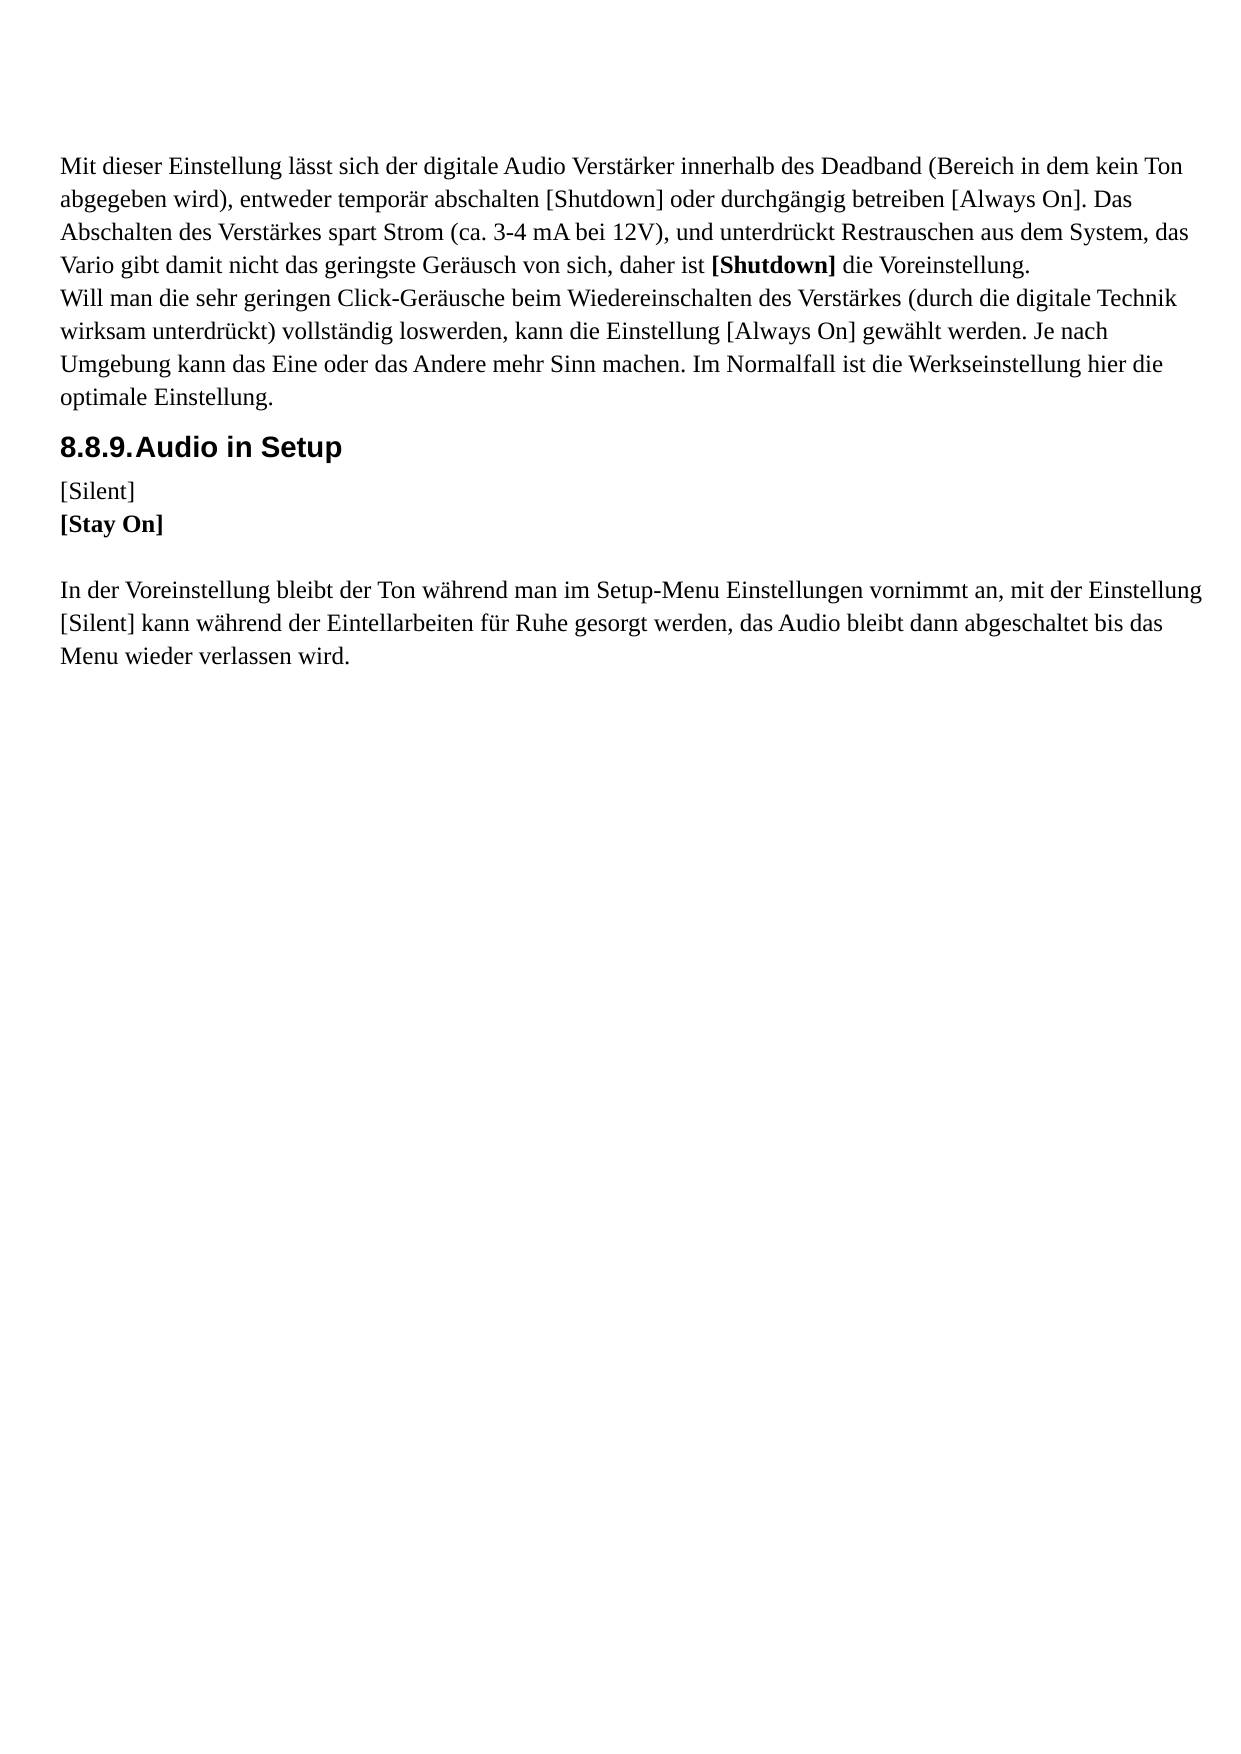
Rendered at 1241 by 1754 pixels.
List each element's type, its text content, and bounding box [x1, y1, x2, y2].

text Mit dieser Einstellung lässt sich der digitale Audio Verstärker innerhalb des Deadband (Bereich in dem kein Ton abgegeben wird), entweder temporär abschalten [Shutdown] oder durchgängig betreiben [Always On]. Das Abschalten des Verstärkes spart Strom (ca. 3-4 mA bei 12V), und unterdrückt Restrauschen aus dem System, das Vario gibt damit nicht das geringste Geräusch von sich, daher ist [Shutdown] die Voreinstellung. [60, 151, 1207, 279]
text Will man die sehr geringen Click-Geräusche beim Wiedereinschalten des Verstärkes (durch die digitale Technik wirksam unterdrückt) vollständig loswerden, kann die Einstellung [Always On] gewählt werden. Je nach Umgebung kann das Eine oder das Andere mehr Sinn machen. Im Normalfall ist die Werkseinstellung hier die optimale Einstellung. [60, 283, 1207, 411]
text [Stay On] [60, 509, 1207, 538]
text In der Voreinstellung bleibt der Ton während man im Setup-Menu Einstellungen vornimmt an, mit der Einstellung [Silent] kann während der Eintellarbeiten für Ruhe gesorgt werden, das Audio bleibt dann abgeschaltet bis das Menu wieder verlassen wird. [60, 575, 1207, 670]
subtitle Audio in Setup [60, 430, 1207, 464]
text [Silent] [60, 476, 1207, 505]
